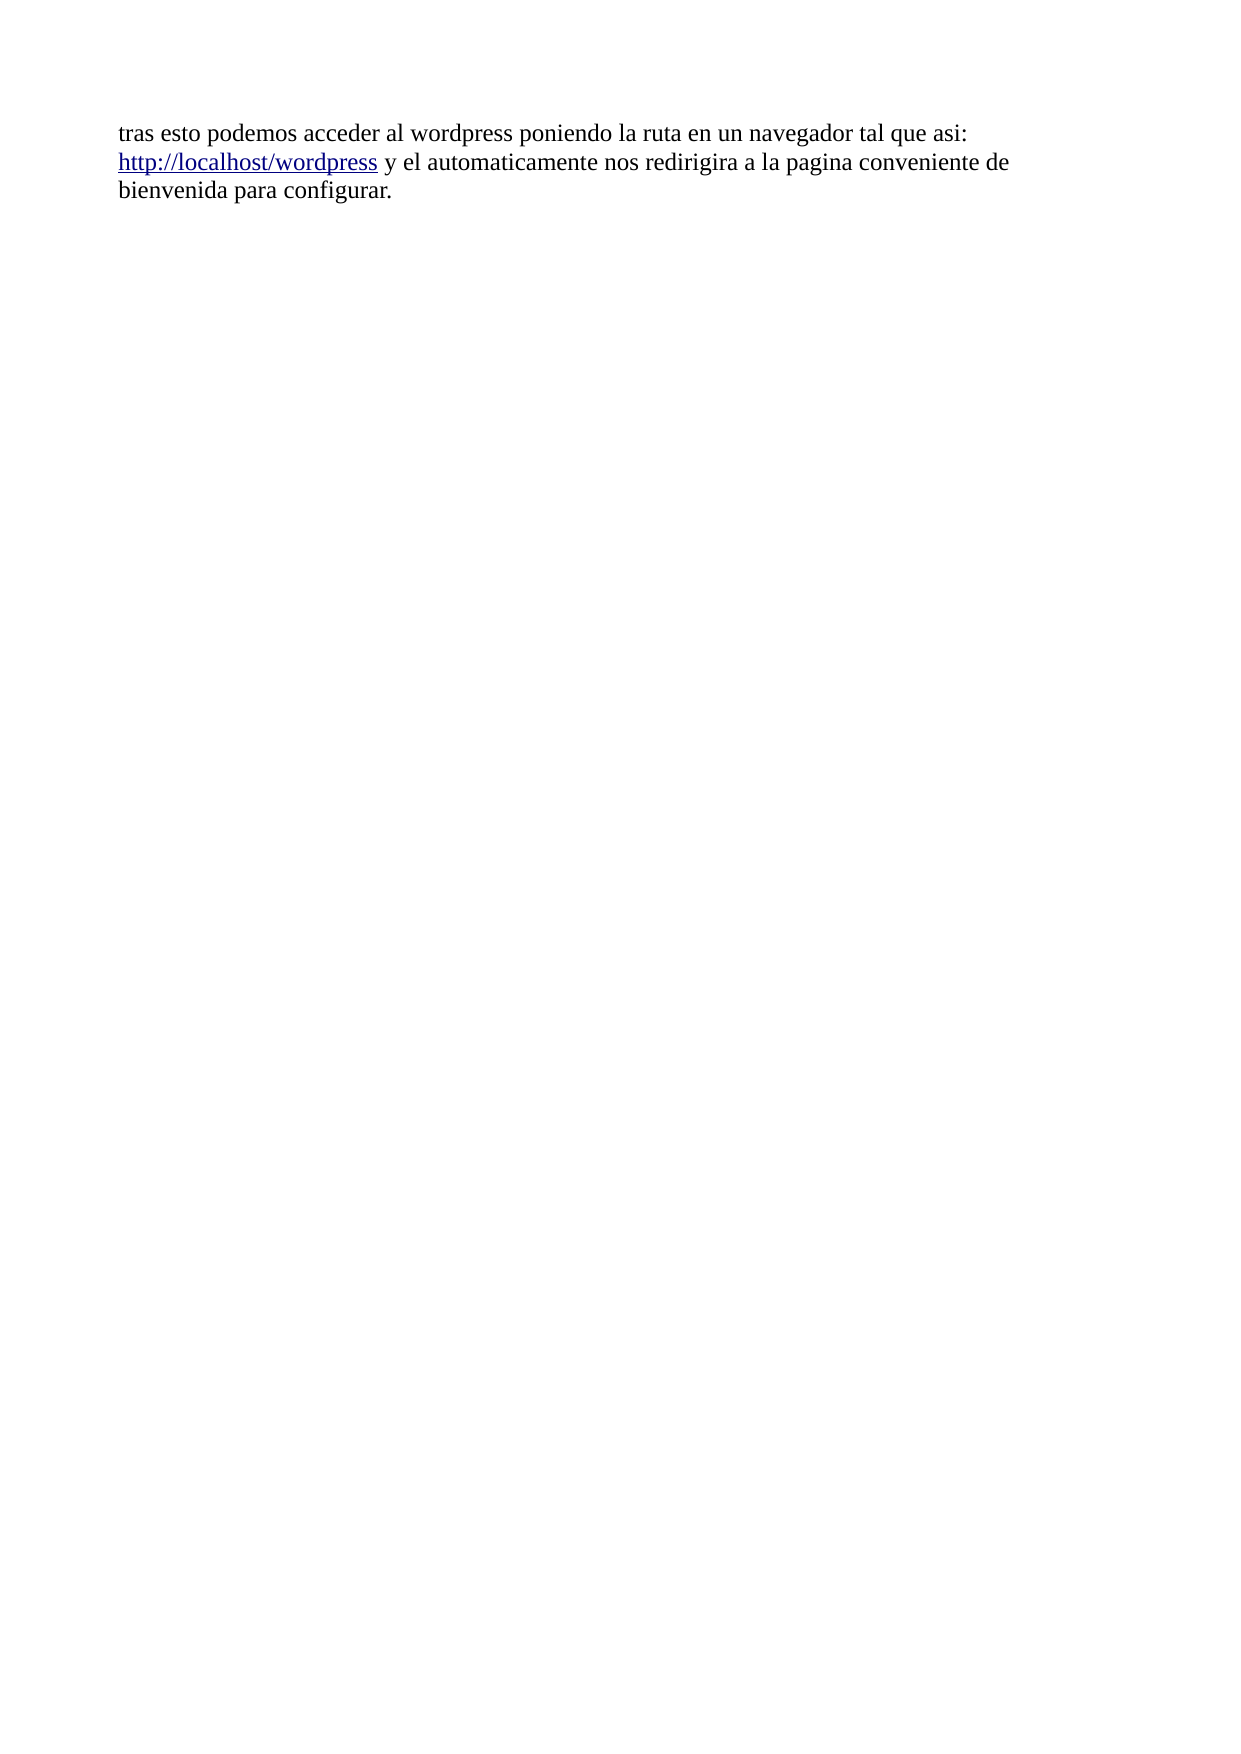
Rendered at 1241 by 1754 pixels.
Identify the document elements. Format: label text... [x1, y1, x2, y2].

text tras esto podemos acceder al wordpress poniendo la ruta en un navegador tal que asi: [118, 118, 1122, 147]
text http://localhost/wordpress y el automaticamente nos redirigira a la pagina conveniente de bienvenida para configurar. [118, 147, 1122, 204]
